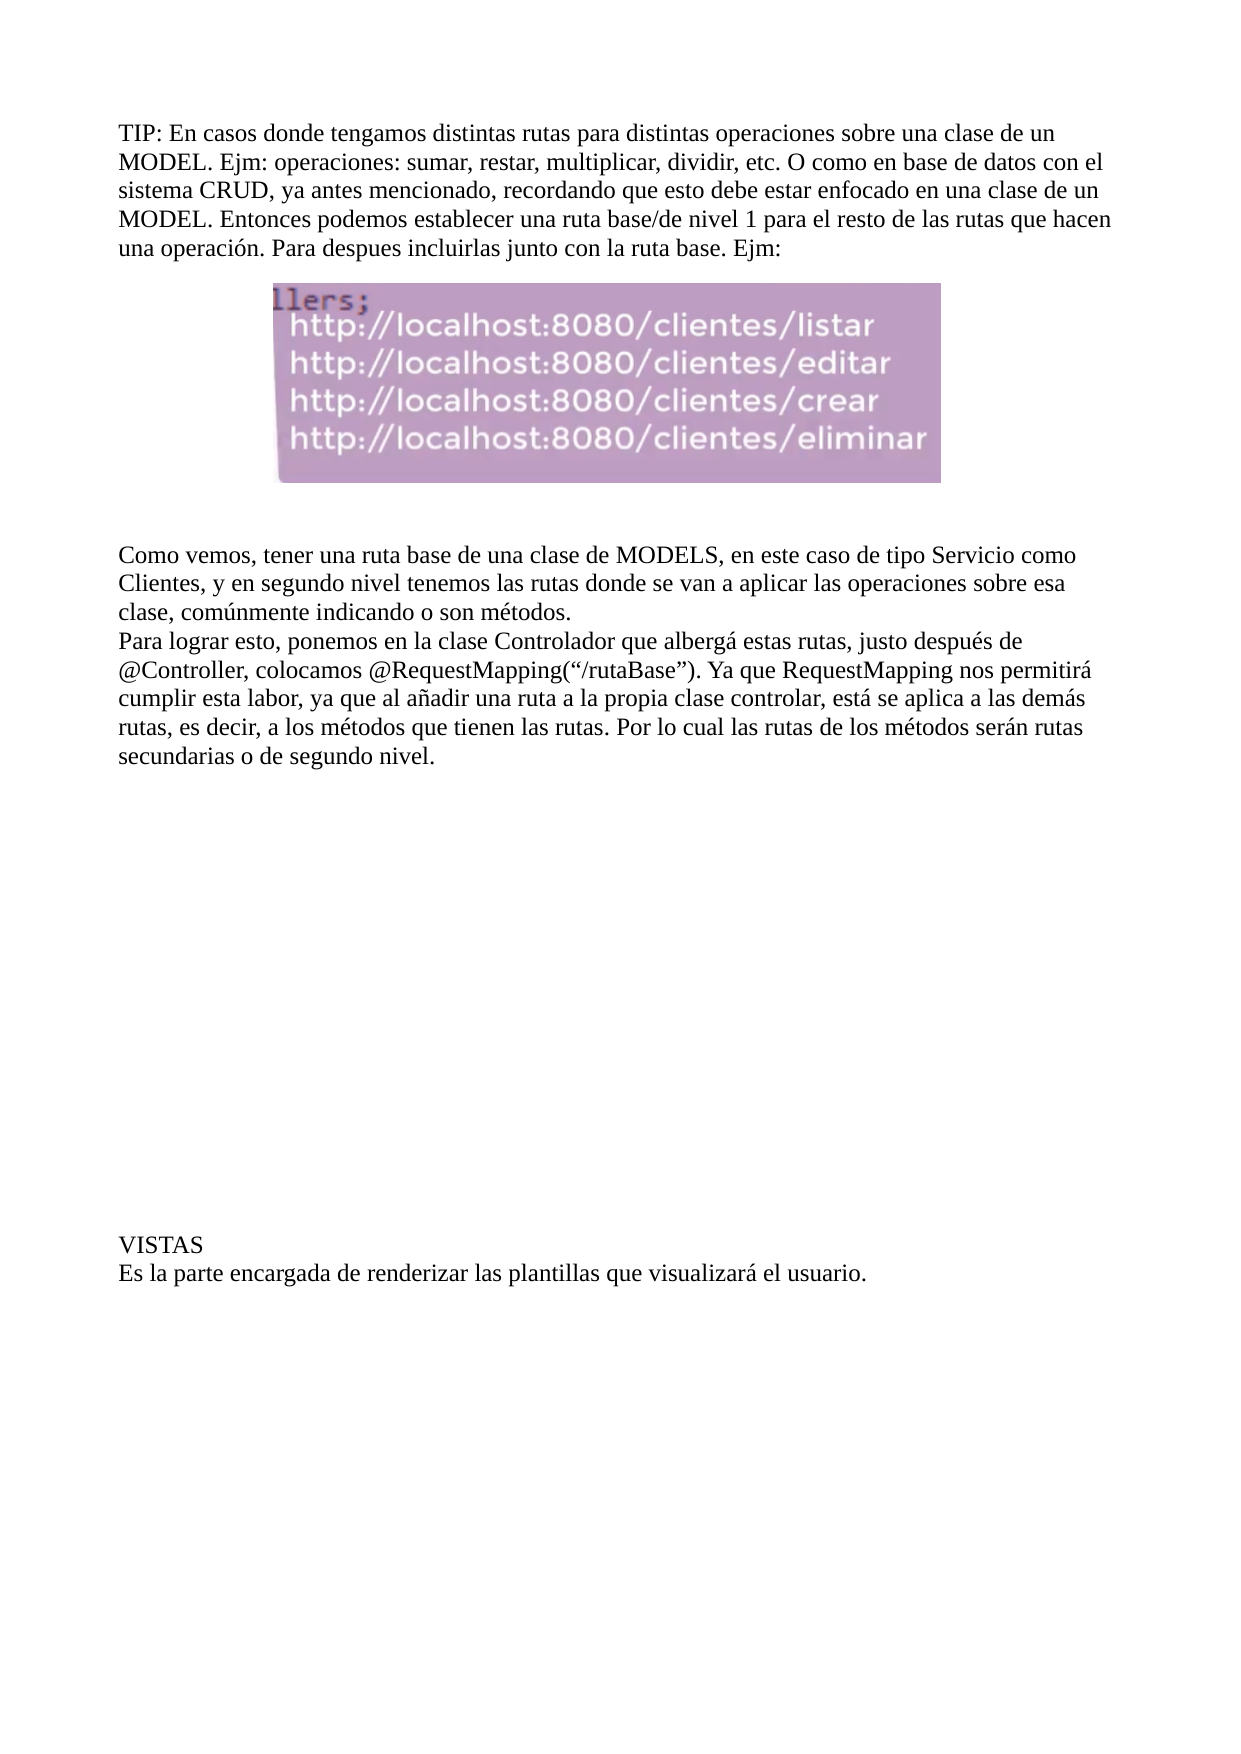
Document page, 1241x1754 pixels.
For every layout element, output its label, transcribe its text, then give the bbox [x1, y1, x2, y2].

text Para lograr esto, ponemos en la clase Controlador que albergá estas rutas, justo después de @Controller, colocamos @RequestMapping(“/rutaBase”). Ya que RequestMapping nos permitirá cumplir esta labor, ya que al añadir una ruta a la propia clase controlar, está se aplica a las demás rutas, es decir, a los métodos que tienen las rutas. Por lo cual las rutas de los métodos serán rutas secundarias o de segundo nivel. [118, 626, 1122, 770]
text VISTAS [118, 1230, 1122, 1258]
text TIP: En casos donde tengamos distintas rutas para distintas operaciones sobre una clase de un MODEL. Ejm: operaciones: sumar, restar, multiplicar, dividir, etc. O como en base de datos con el sistema CRUD, ya antes mencionado, recordando que esto debe estar enfocado en una clase de un MODEL. Entonces podemos establecer una ruta base/de nivel 1 para el resto de las rutas que hacen una operación. Para despues incluirlas junto con la ruta base. Ejm: [118, 118, 1122, 262]
text Es la parte encargada de renderizar las plantillas que visualizará el usuario. [118, 1258, 1122, 1287]
text Como vemos, tener una ruta base de una clase de MODELS, en este caso de tipo Servicio como Clientes, y en segundo nivel tenemos las rutas donde se van a aplicar las operaciones sobre esa clase, comúnmente indicando o son métodos. [118, 540, 1122, 626]
